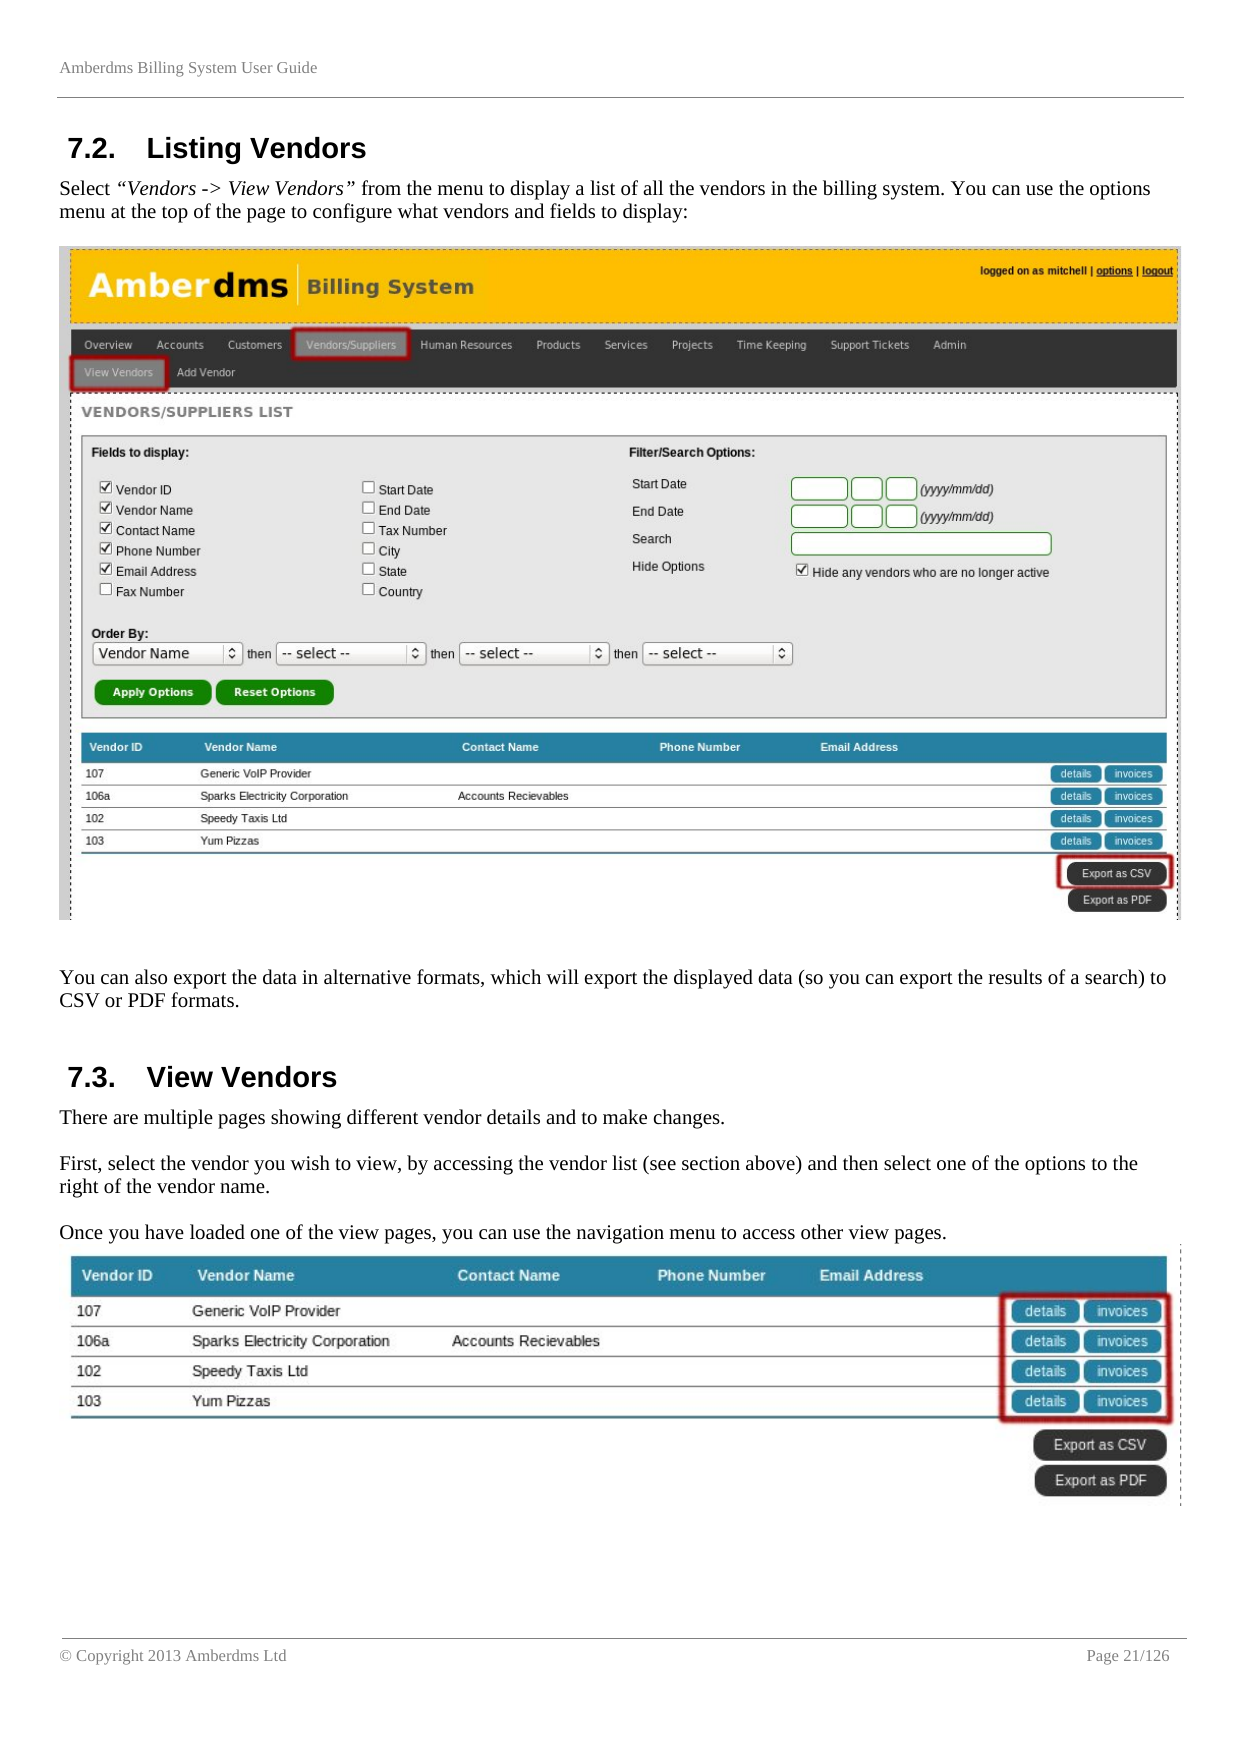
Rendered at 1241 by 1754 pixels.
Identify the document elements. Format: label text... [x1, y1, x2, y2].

subtitle Listing Vendors [59, 132, 1181, 164]
text Once you have loaded one of the view pages, you can use the navigation menu to access other view pages. [59, 1221, 1181, 1244]
text You can also export the data in alternative formats, which will export the displayed data (so you can export the results of a search) to CSV or PDF formats. [59, 966, 1181, 1012]
picture [59, 246, 1182, 920]
text First, select the vendor you wish to view, by accessing the vendor list (see section above) and then select one of the options to the right of the vendor name. [59, 1152, 1181, 1198]
subtitle View Vendors [59, 1061, 1181, 1093]
text Select “Vendors -> View Vendors” from the menu to display a list of all the vendors in the billing system. You can use the options menu at the top of the page to configure what vendors and fields to display: [59, 177, 1181, 223]
text There are multiple pages showing different vendor details and to make changes. [59, 1106, 1181, 1129]
picture [59, 1244, 1182, 1506]
